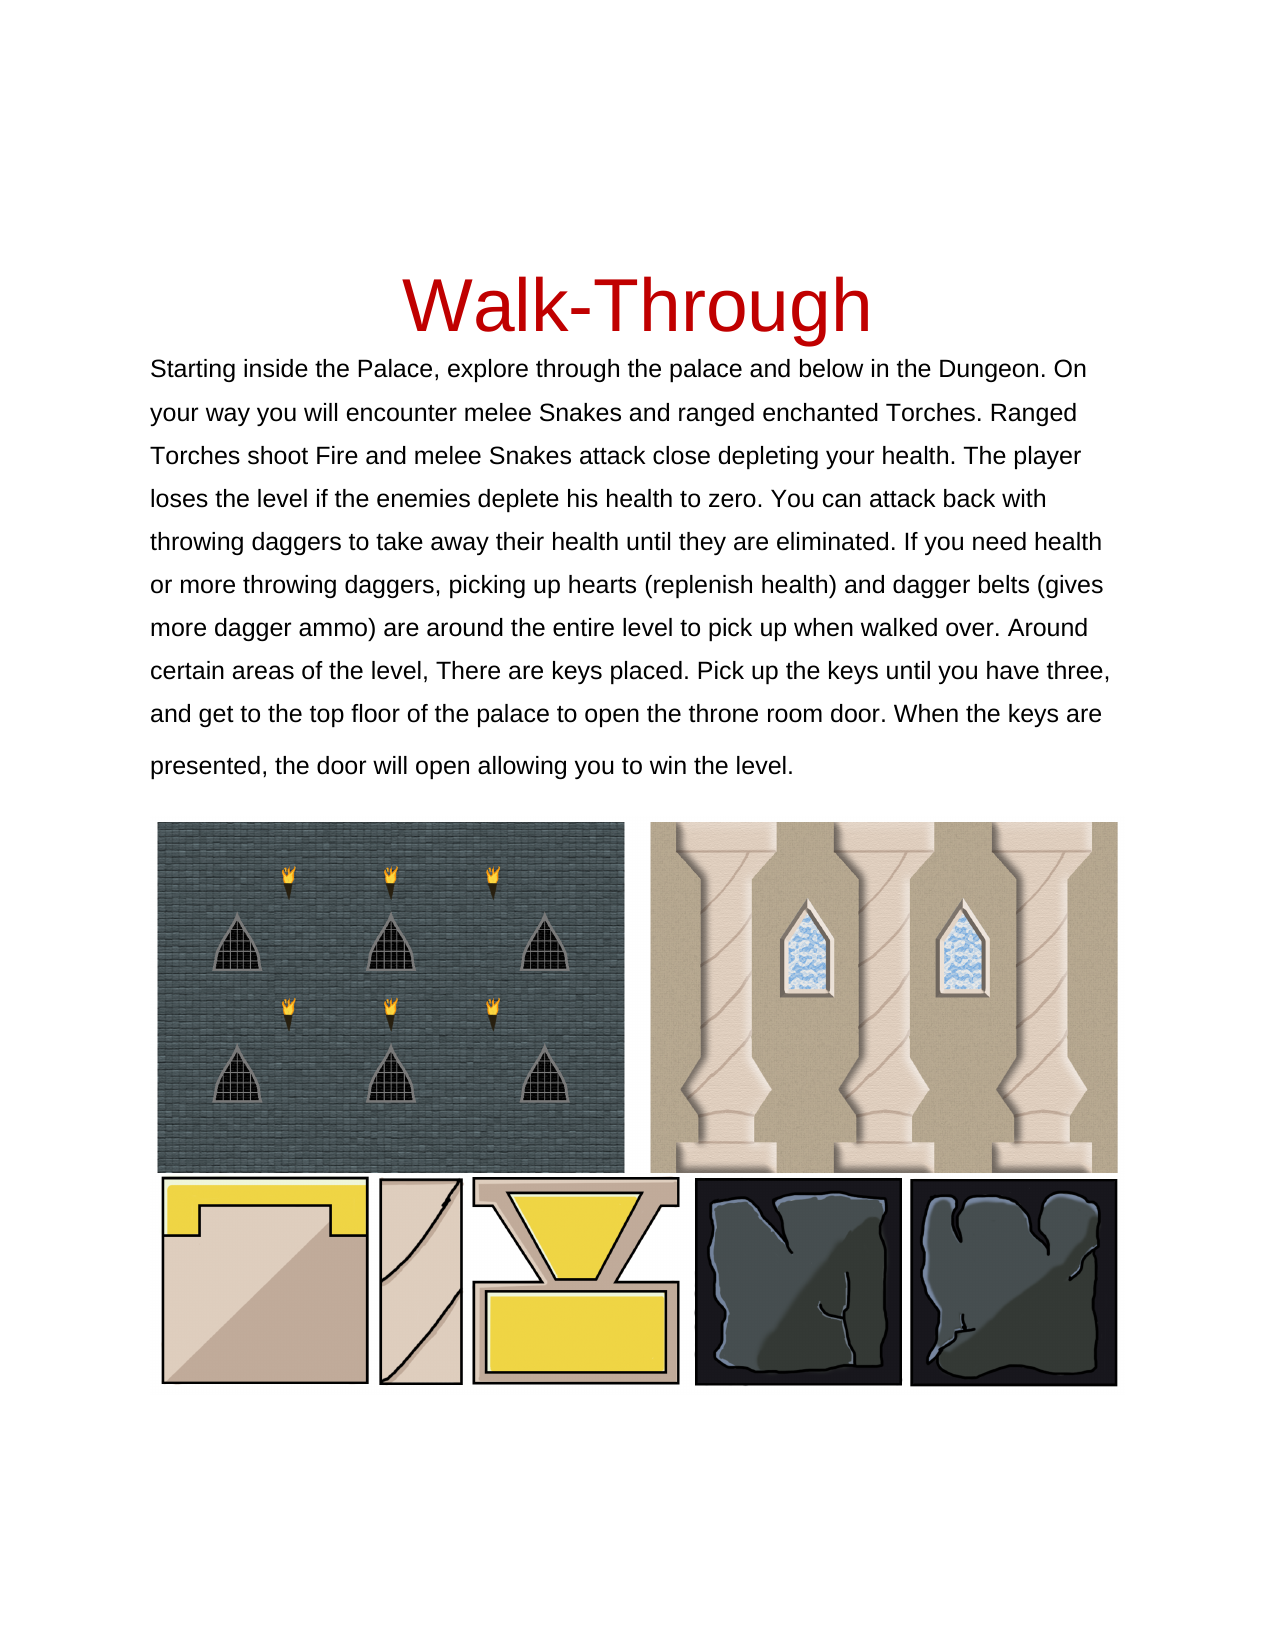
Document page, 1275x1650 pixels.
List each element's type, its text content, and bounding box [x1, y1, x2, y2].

picture [150, 816, 1125, 1395]
subtitle Walk-Through [150, 261, 1125, 347]
text Starting inside the Palace, explore through the palace and below in the Dungeon. On your way you will encounter melee Snakes and ranged enchanted Torches. Ranged Torches shoot Fire and melee Snakes attack close depleting your health. The player loses the level if the enemies deplete his health to zero. You can attack back with throwing daggers to take away their health until they are eliminated. If you need health or more throwing daggers, picking up hearts (replenish health) and dagger belts (gives more dagger ammo) are around the entire level to pick up when walked over. Around certain areas of the level, There are keys placed. Pick up the keys until you have three, and get to the top floor of the palace to open the throne room door. When the keys are presented, the door will open allowing you to win the level. [150, 354, 1125, 782]
